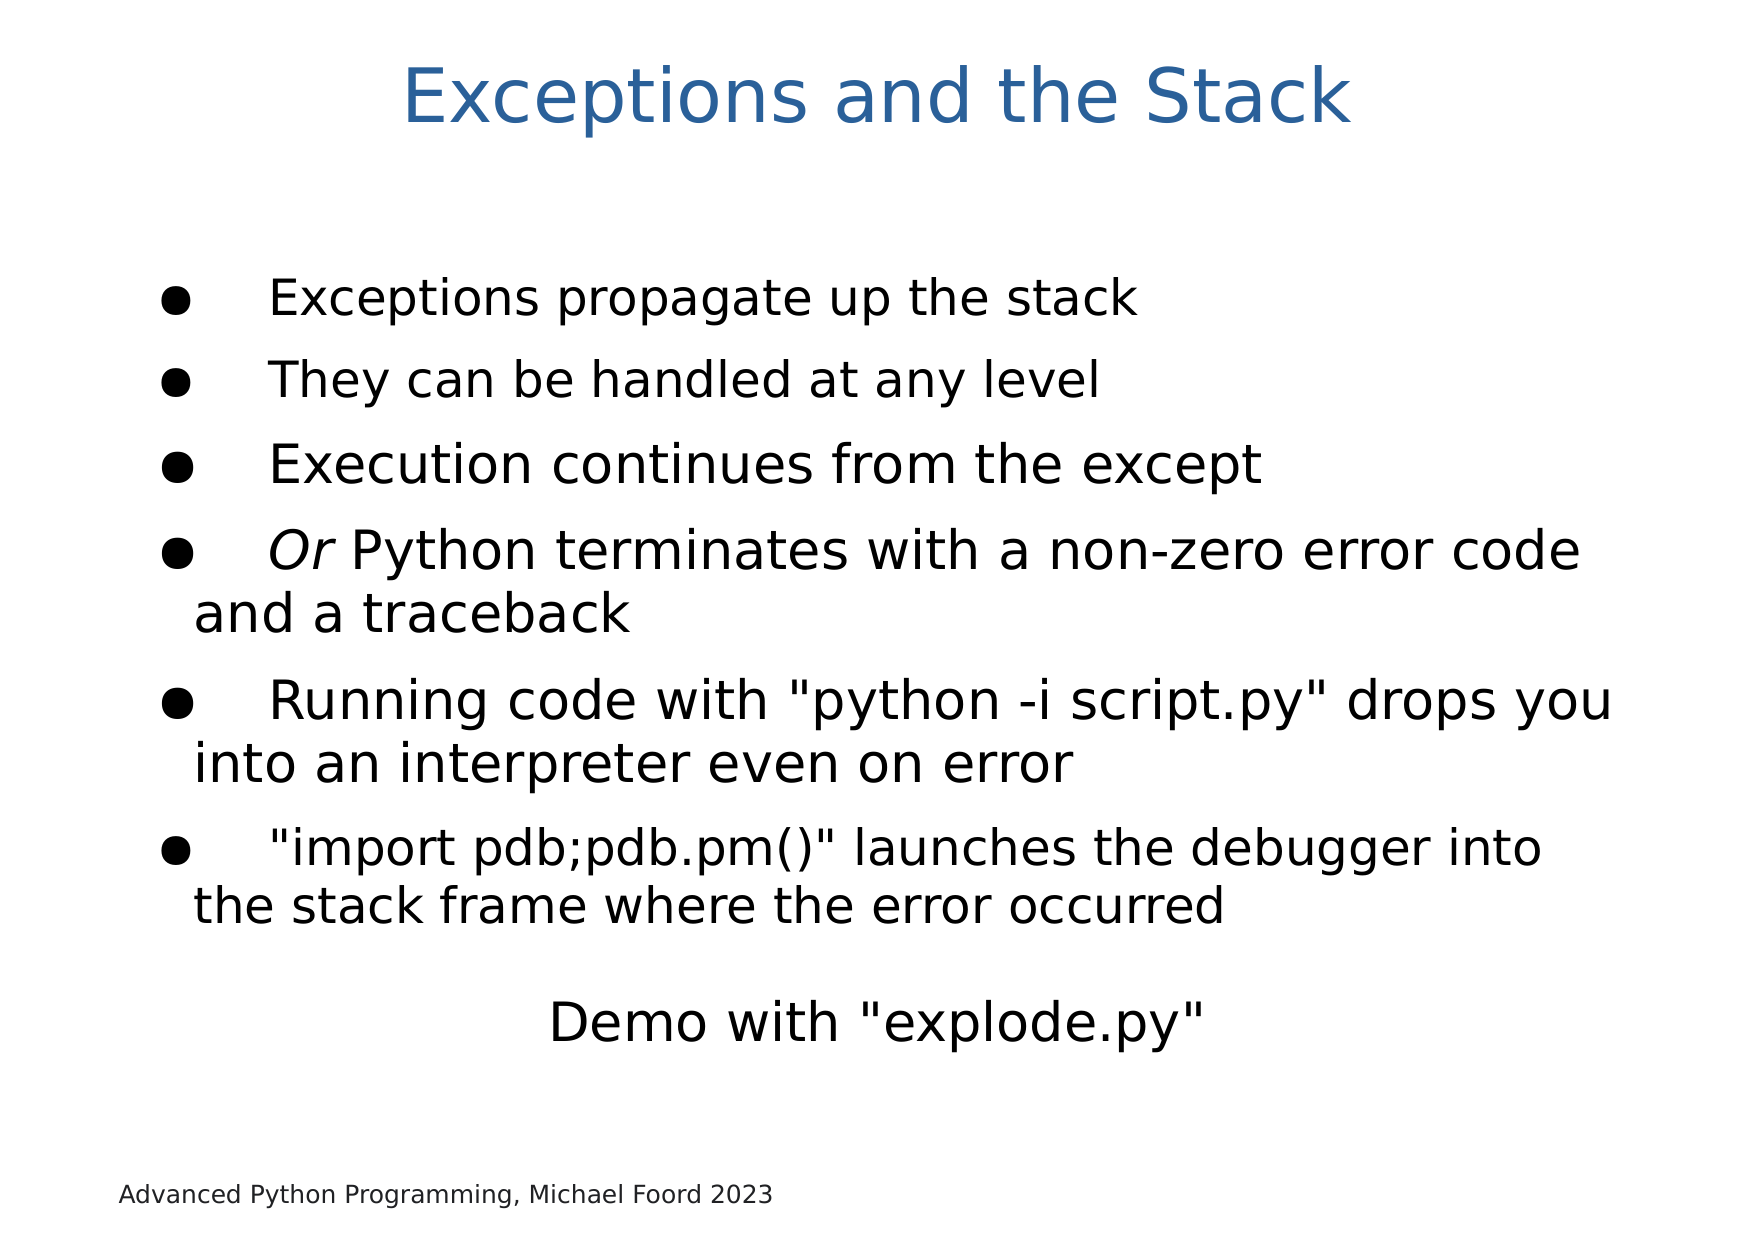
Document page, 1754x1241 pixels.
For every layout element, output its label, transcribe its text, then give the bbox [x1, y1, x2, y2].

text Exceptions and the Stack [118, 53, 1636, 140]
list "import pdb;pdb.pm()" launches the debugger into the stack frame where the error occurred [156, 819, 1636, 936]
list Exceptions propagate up the stack [156, 269, 1636, 327]
list Or Python terminates with a non-zero error code and a traceback [156, 519, 1636, 646]
text Demo with "explode.py" [118, 991, 1636, 1054]
list Running code with "python -i script.py" drops you into an interpreter even on error [156, 669, 1636, 795]
list They can be handled at any level [156, 351, 1636, 409]
list Execution continues from the except [156, 433, 1636, 496]
